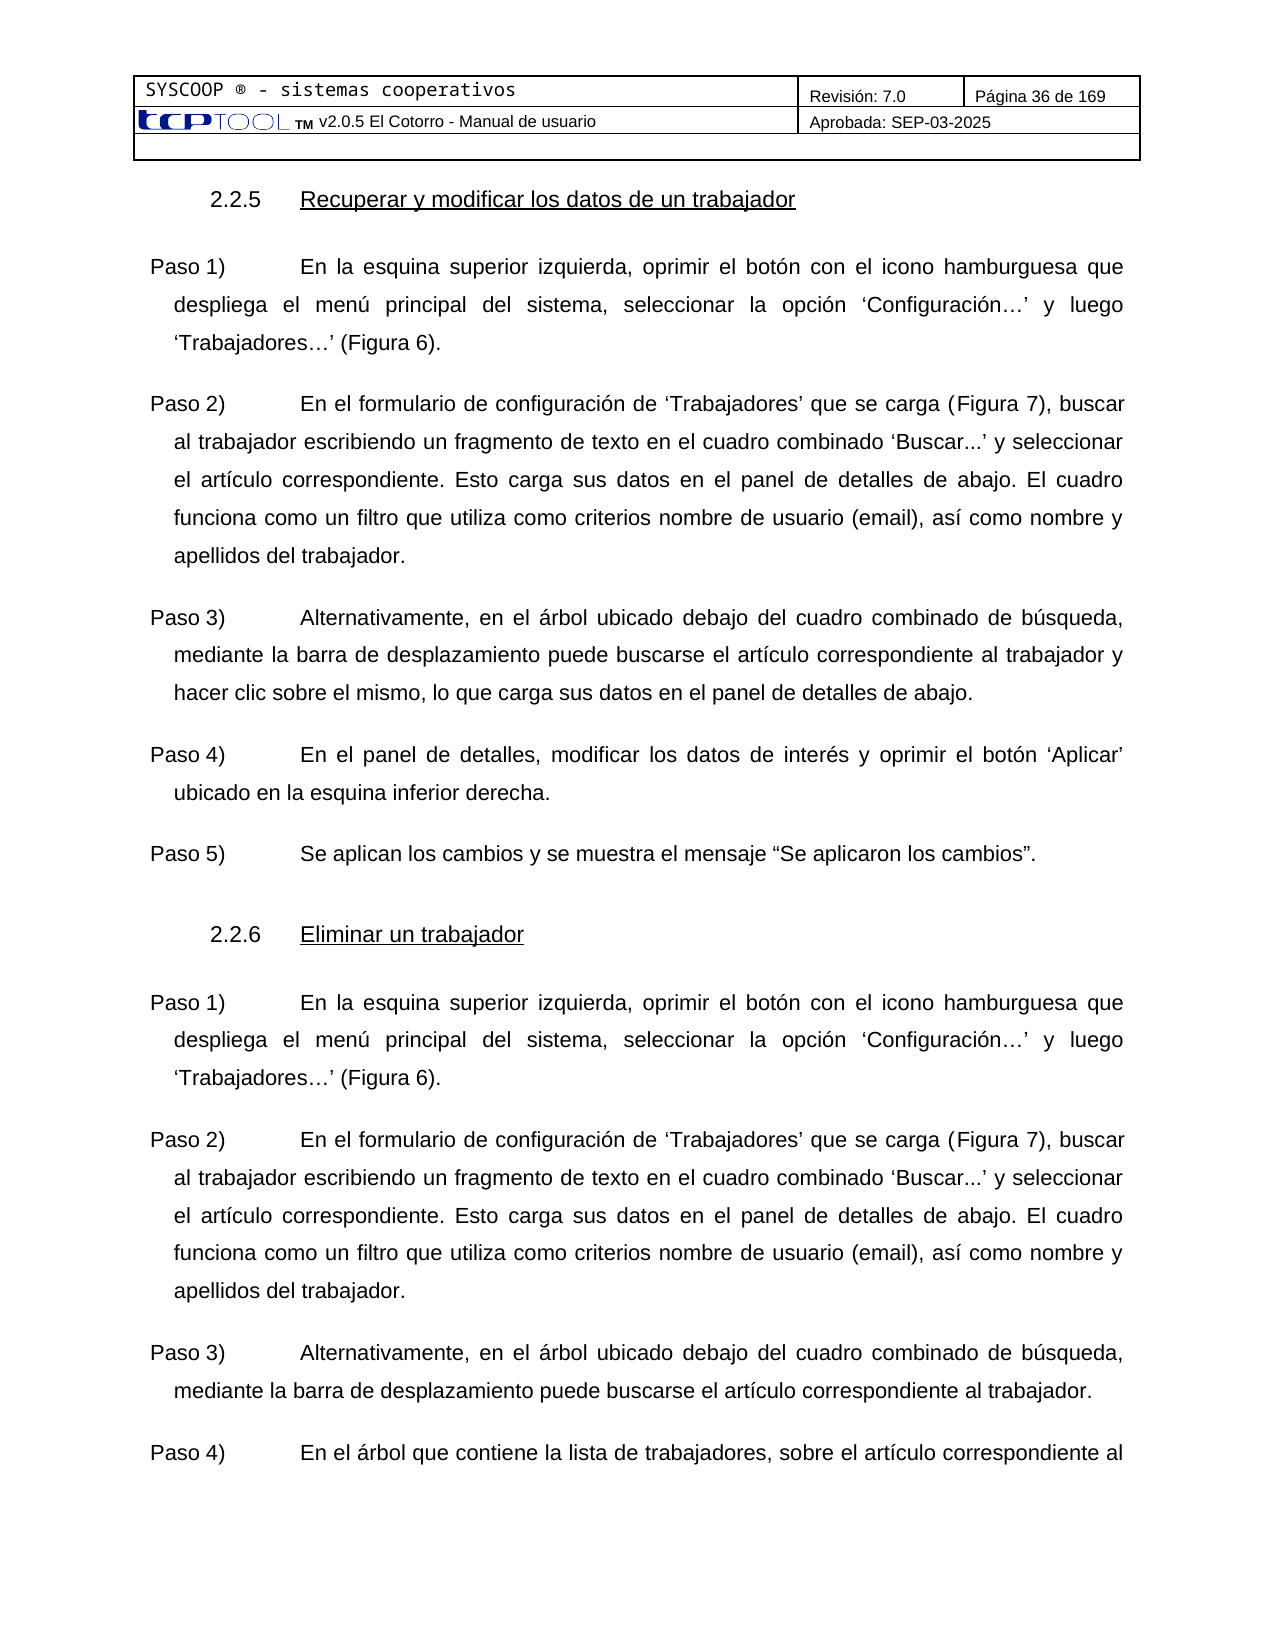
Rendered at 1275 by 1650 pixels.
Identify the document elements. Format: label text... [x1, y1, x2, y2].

list Alternativamente, en el árbol ubicado debajo del cuadro combinado de búsqueda, mediante la barra de desplazamiento puede buscarse el artículo correspondiente al trabajador y hacer clic sobre el mismo, lo que carga sus datos en el panel de detalles de abajo. [150, 604, 1125, 705]
list Se aplican los cambios y se muestra el mensaje “Se aplicaron los cambios”. [150, 841, 1125, 867]
list En la esquina superior izquierda, oprimir el botón con el icono hamburguesa que despliega el menú principal del sistema, seleccionar la opción ‘Configuración…’ y luego ‘Trabajadores…’ (Figura 6). [150, 989, 1125, 1090]
list En la esquina superior izquierda, oprimir el botón con el icono hamburguesa que despliega el menú principal del sistema, seleccionar la opción ‘Configuración…’ y luego ‘Trabajadores…’ (Figura 6). [150, 254, 1125, 355]
list En el panel de detalles, modificar los datos de interés y oprimir el botón ‘Aplicar’ ubicado en la esquina inferior derecha. [150, 742, 1125, 805]
subtitle Recuperar y modificar los datos de un trabajador [210, 186, 1125, 212]
list Alternativamente, en el árbol ubicado debajo del cuadro combinado de búsqueda, mediante la barra de desplazamiento puede buscarse el artículo correspondiente al trabajador. [150, 1340, 1125, 1403]
subtitle Eliminar un trabajador [210, 921, 1125, 947]
picture [138, 110, 290, 130]
list En el formulario de configuración de ‘Trabajadores’ que se carga (Figura 7), buscar al trabajador escribiendo un fragmento de texto en el cuadro combinado ‘Buscar...’ y seleccionar el artículo correspondiente. Esto carga sus datos en el panel de detalles de abajo. El cuadro funciona como un filtro que utiliza como criterios nombre de usuario (email), así como nombre y apellidos del trabajador. [150, 1127, 1125, 1303]
list En el árbol que contiene la lista de trabajadores, sobre el artículo correspondiente al [150, 1439, 1125, 1465]
list En el formulario de configuración de ‘Trabajadores’ que se carga (Figura 7), buscar al trabajador escribiendo un fragmento de texto en el cuadro combinado ‘Buscar...’ y seleccionar el artículo correspondiente. Esto carga sus datos en el panel de detalles de abajo. El cuadro funciona como un filtro que utiliza como criterios nombre de usuario (email), así como nombre y apellidos del trabajador. [150, 391, 1125, 568]
